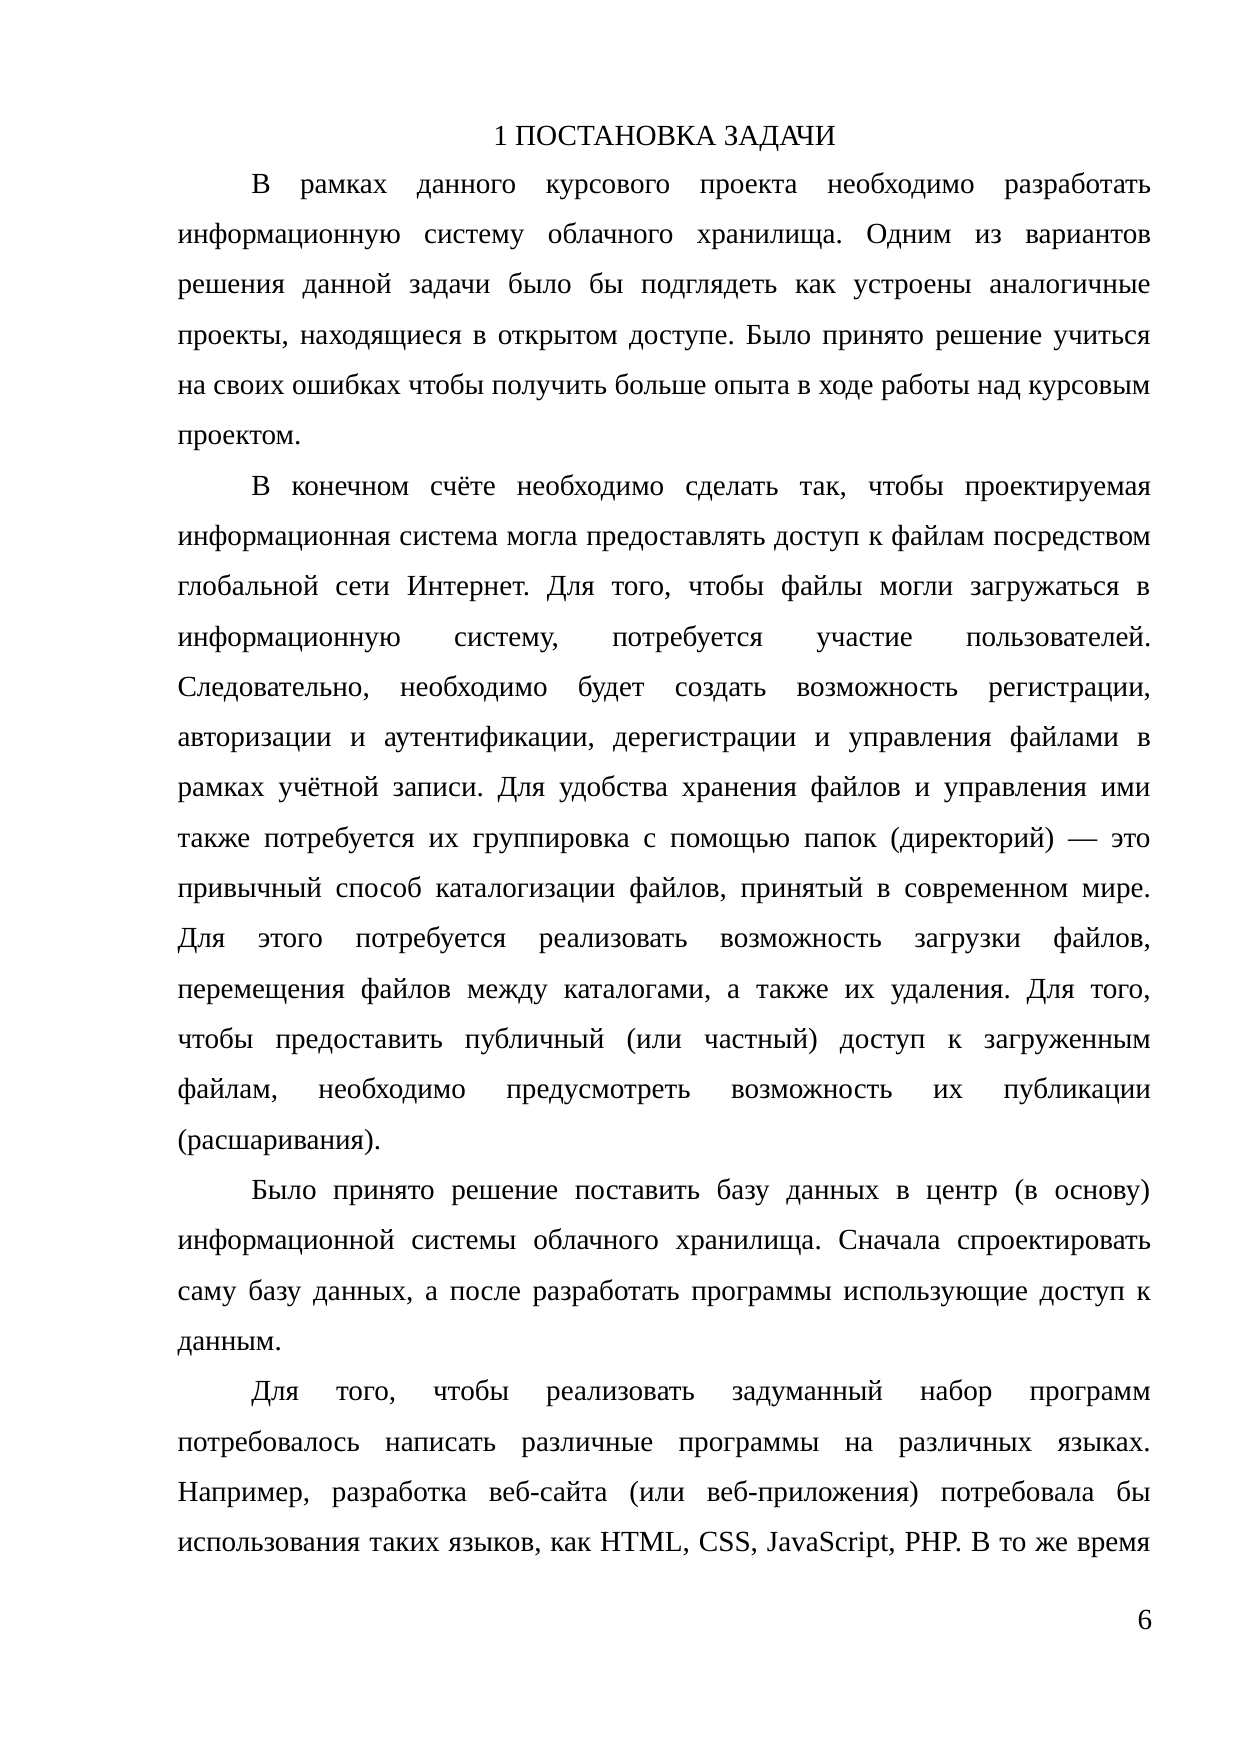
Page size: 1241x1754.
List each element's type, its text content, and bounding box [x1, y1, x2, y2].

text В конечном счёте необходимо сделать так, чтобы проектируемая информационная система могла предоставлять доступ к файлам посредством глобальной сети Интернет. Для того, чтобы файлы могли загружаться в информационную систему, потребуется участие пользователей. Следовательно, необходимо будет создать возможность регистрации, авторизации и аутентификации, дерегистрации и управления файлами в рамках учётной записи. Для удобства хранения файлов и управления ими также потребуется их группировка с помощью папок (директорий) — это привычный способ каталогизации файлов, принятый в современном мире. Для этого потребуется реализовать возможность загрузки файлов, перемещения файлов между каталогами, а также их удаления. Для того, чтобы предоставить публичный (или частный) доступ к загруженным файлам, необходимо предусмотреть возможность их публикации (расшаривания). [177, 468, 1152, 1155]
subtitle 1 ПОСТАНОВКА ЗАДАЧИ [177, 118, 1152, 152]
text Для того, чтобы реализовать задуманный набор программ потребовалось написать различные программы на различных языках. Например, разработка веб-сайта (или веб-приложения) потребовала бы использования таких языков, как HTML, CSS, JavaScript, PHP. В то же время [177, 1373, 1152, 1558]
text Было принято решение поставить базу данных в центр (в основу) информационной системы облачного хранилища. Сначала спроектировать саму базу данных, а после разработать программы использующие доступ к данным. [177, 1172, 1152, 1357]
text В рамках данного курсового проекта необходимо разработать информационную систему облачного хранилища. Одним из вариантов решения данной задачи было бы подглядеть как устроены аналогичные проекты, находящиеся в открытом доступе. Было принято решение учиться на своих ошибках чтобы получить больше опыта в ходе работы над курсовым проектом. [177, 166, 1152, 451]
